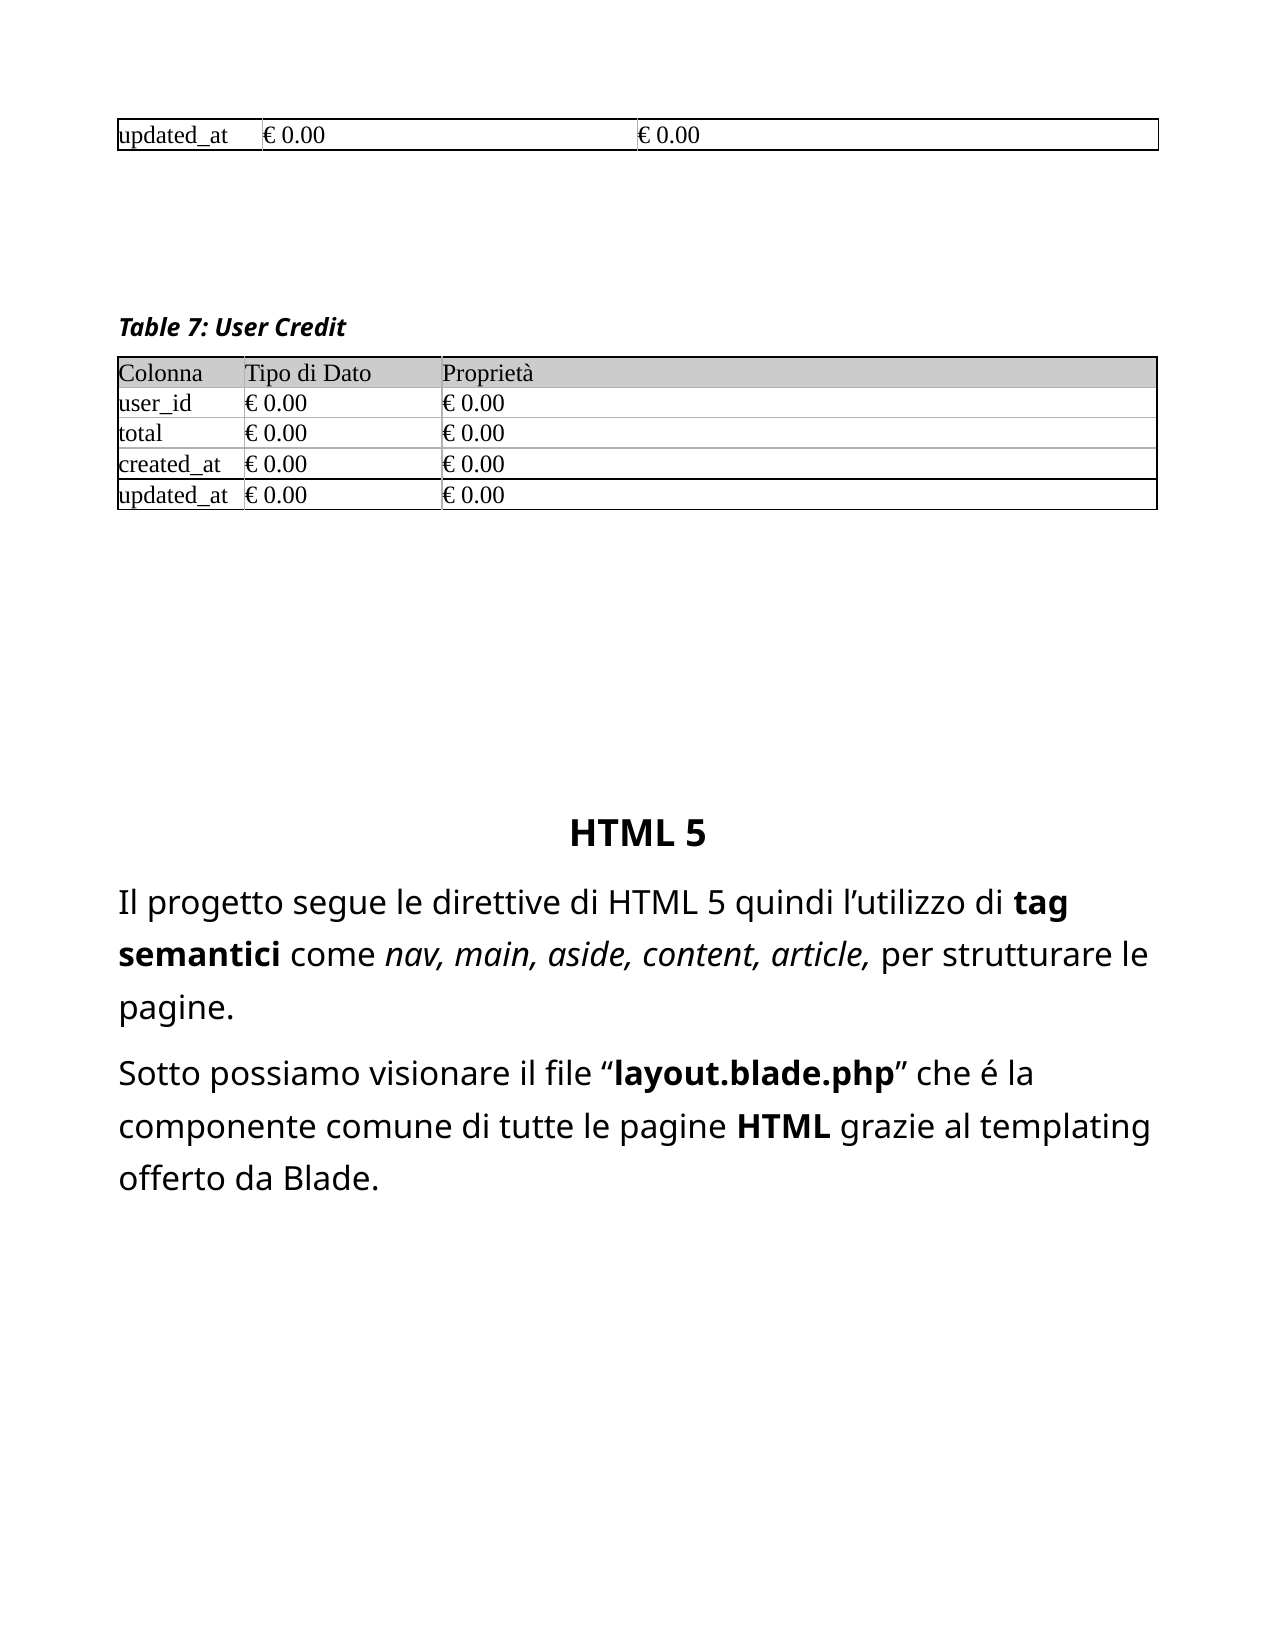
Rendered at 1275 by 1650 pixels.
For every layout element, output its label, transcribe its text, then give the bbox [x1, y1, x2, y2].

table_cell NULLABLE [443, 449, 1156, 477]
table_cell created_at [119, 449, 244, 477]
table_header Proprietà [443, 358, 1156, 387]
table_cell TIMESTAMP [245, 480, 441, 508]
table_cell NULLABLE [638, 120, 1158, 149]
table_cell BIGINT (unsigned) [245, 388, 441, 417]
table_cell TIMESTAMP [245, 449, 441, 477]
table_header Tipo di Dato [245, 358, 441, 387]
text Table 7: User Credit [118, 310, 1157, 344]
table_cell TIMESTAMP [263, 120, 637, 149]
table_cell NULLABLE [443, 480, 1156, 508]
text Sotto possiamo visionare il file “layout.blade.php” che é la componente comune di tutte le pagine HTML grazie al templating offerto da Blade. [118, 1050, 1157, 1200]
table_cell Primary Key, Foreign Key che fa riferimento a users.id, onDelete: cascade [443, 388, 1156, 417]
table_cell updated_at [119, 120, 262, 149]
table_cell updated_at [119, 480, 244, 508]
text HTML 5 [118, 806, 1157, 857]
text Il progetto segue le direttive di HTML 5 quindi l’utilizzo di tag semantici come nav, main, aside, content, article, per strutturare le pagine. [118, 879, 1157, 1029]
table_cell user_id [119, 388, 244, 417]
table_cell DECIMAL (6, 2) [245, 418, 441, 447]
table_header Colonna [119, 358, 244, 387]
table_cell total [119, 418, 244, 447]
table_cell DEFAULT 0 [443, 418, 1156, 447]
